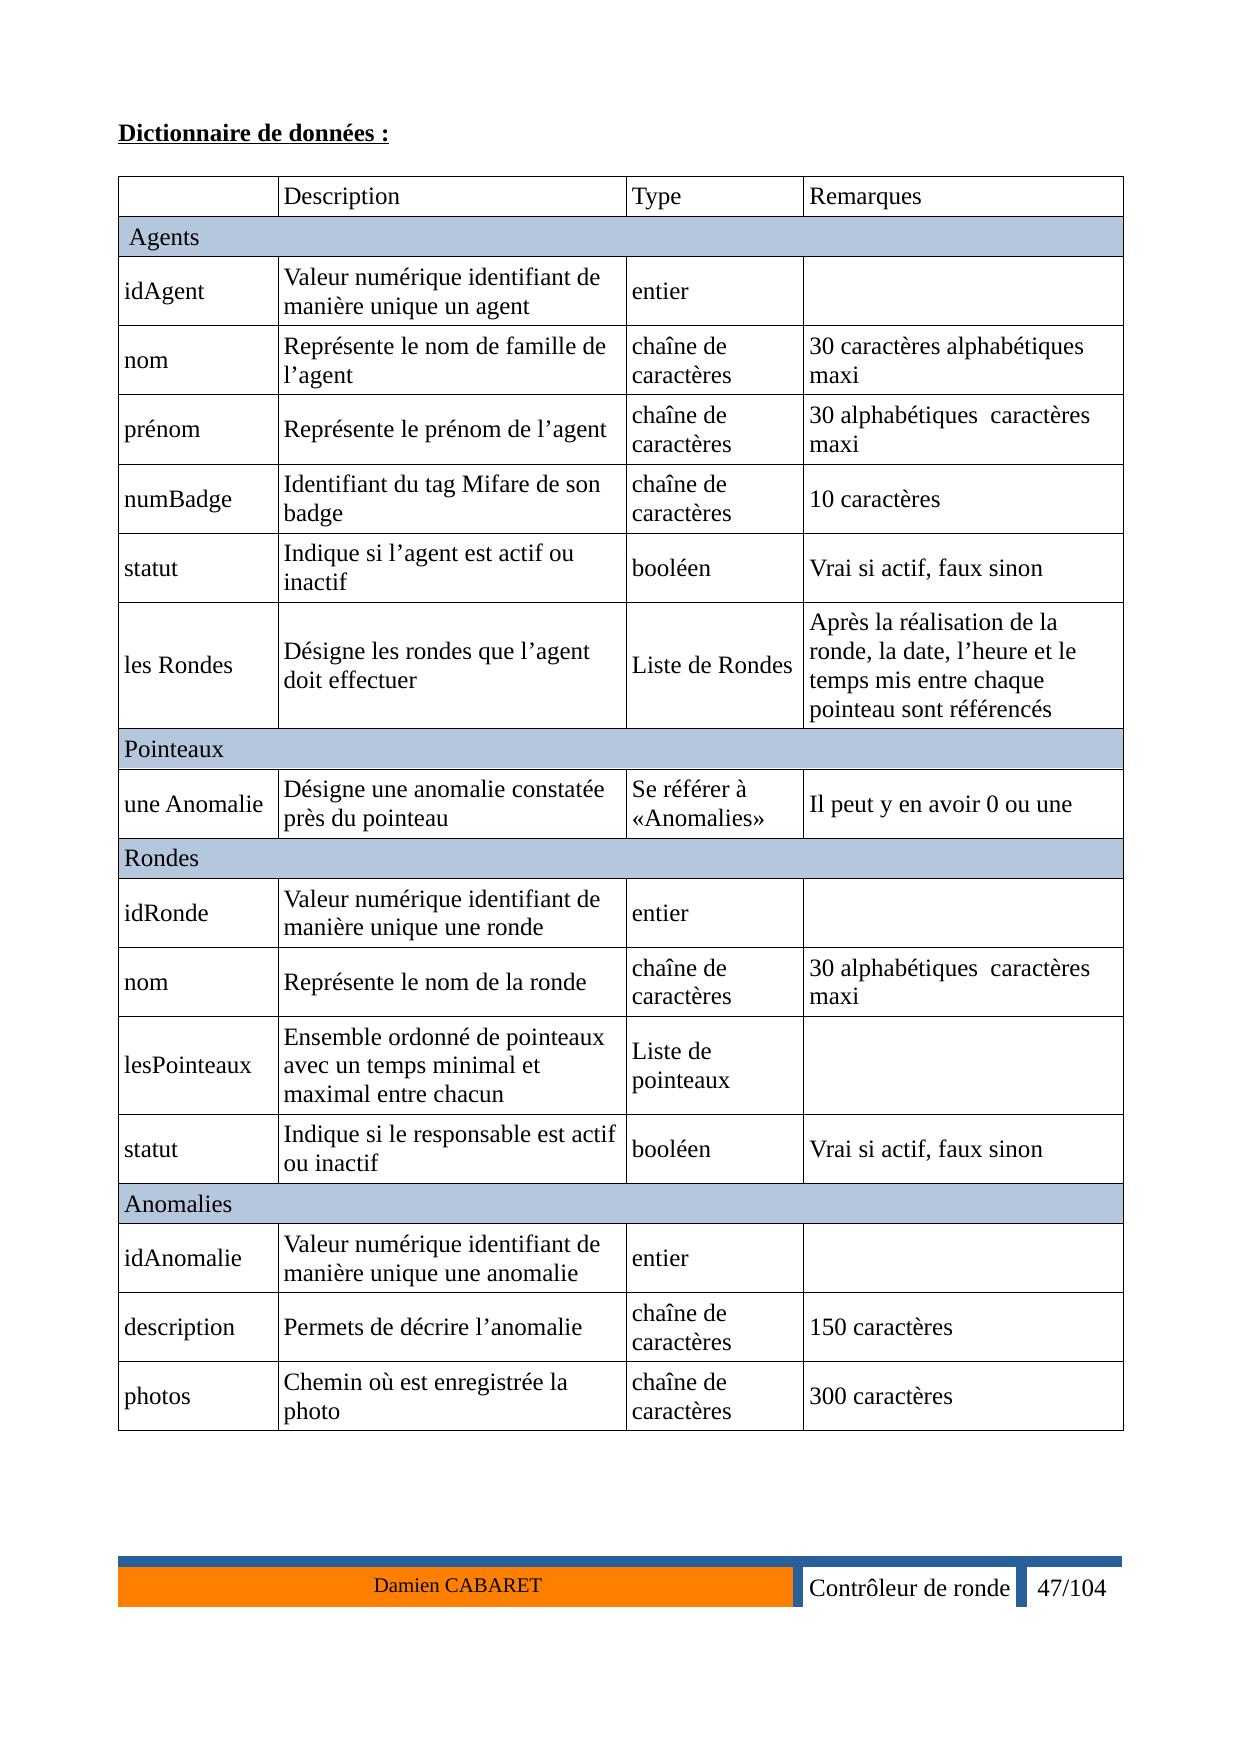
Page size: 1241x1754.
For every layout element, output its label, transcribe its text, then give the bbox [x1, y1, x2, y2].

table_cell Identifiant du tag Mifare de son badge [279, 465, 626, 532]
table_cell 30 caractères alphabétiques maxi [804, 326, 1123, 394]
table_cell 150 caractères [804, 1293, 1123, 1361]
table_cell chaîne de caractères [627, 948, 803, 1016]
table_cell statut [119, 534, 278, 602]
table_cell les Rondes [119, 603, 278, 728]
table_cell 10 caractères [804, 465, 1123, 532]
table_cell Indique si le responsable est actif ou inactif [279, 1115, 626, 1183]
table_cell chaîne de caractères [627, 326, 803, 394]
table_cell Liste de pointeaux [627, 1017, 803, 1114]
table_cell Ensemble ordonné de pointeaux avec un temps minimal et maximal entre chacun [279, 1017, 626, 1114]
table_cell Après la réalisation de la ronde, la date, l’heure et le temps mis entre chaque pointeau sont référencés [804, 603, 1123, 728]
table_cell Pointeaux [119, 729, 1123, 768]
table_cell statut [119, 1115, 278, 1183]
table_cell Vrai si actif, faux sinon [804, 1115, 1123, 1183]
table_cell nom [119, 948, 278, 1016]
table_cell Indique si l’agent est actif ou inactif [279, 534, 626, 602]
table_cell idAnomalie [119, 1224, 278, 1292]
table_header [119, 177, 278, 216]
table_cell chaîne de caractères [627, 465, 803, 532]
table_cell entier [627, 257, 803, 325]
table_cell photos [119, 1362, 278, 1430]
table_cell idAgent [119, 257, 278, 325]
table_cell chaîne de caractères [627, 1362, 803, 1430]
table_cell [804, 879, 1123, 947]
table_cell numBadge [119, 465, 278, 532]
table_cell booléen [627, 534, 803, 602]
table_cell 30 alphabétiques caractères maxi [804, 395, 1123, 463]
text Dictionnaire de données : [118, 118, 1122, 147]
table_cell Représente le nom de la ronde [279, 948, 626, 1016]
table_cell prénom [119, 395, 278, 463]
table_cell Valeur numérique identifiant de manière unique une anomalie [279, 1224, 626, 1292]
table_header Description [279, 177, 626, 216]
table_cell nom [119, 326, 278, 394]
table_cell Représente le nom de famille de l’agent [279, 326, 626, 394]
table_cell lesPointeaux [119, 1017, 278, 1114]
table_cell chaîne de caractères [627, 1293, 803, 1361]
table_cell idRonde [119, 879, 278, 947]
table_cell Valeur numérique identifiant de manière unique un agent [279, 257, 626, 325]
table_cell Désigne une anomalie constatée près du pointeau [279, 770, 626, 837]
table_cell Se référer à «Anomalies» [627, 770, 803, 837]
table_cell 300 caractères [804, 1362, 1123, 1430]
table_cell Désigne les rondes que l’agent doit effectuer [279, 603, 626, 728]
table_header Remarques [804, 177, 1123, 216]
table_cell [804, 1224, 1123, 1292]
table_cell chaîne de caractères [627, 395, 803, 463]
table_cell Rondes [119, 839, 1123, 878]
table_cell booléen [627, 1115, 803, 1183]
table_cell Vrai si actif, faux sinon [804, 534, 1123, 602]
table_cell Permets de décrire l’anomalie [279, 1293, 626, 1361]
table_cell Liste de Rondes [627, 603, 803, 728]
table_cell une Anomalie [119, 770, 278, 837]
table_cell [804, 1017, 1123, 1114]
table_header Type [627, 177, 803, 216]
table_cell description [119, 1293, 278, 1361]
table_cell 30 alphabétiques caractères maxi [804, 948, 1123, 1016]
table_cell Il peut y en avoir 0 ou une [804, 770, 1123, 837]
table_cell [804, 257, 1123, 325]
table_cell entier [627, 1224, 803, 1292]
table_cell Représente le prénom de l’agent [279, 395, 626, 463]
table_cell entier [627, 879, 803, 947]
table_cell Anomalies [119, 1184, 1123, 1223]
table_cell Chemin où est enregistrée la photo [279, 1362, 626, 1430]
table_cell Agents [119, 217, 1123, 256]
table_cell Valeur numérique identifiant de manière unique une ronde [279, 879, 626, 947]
